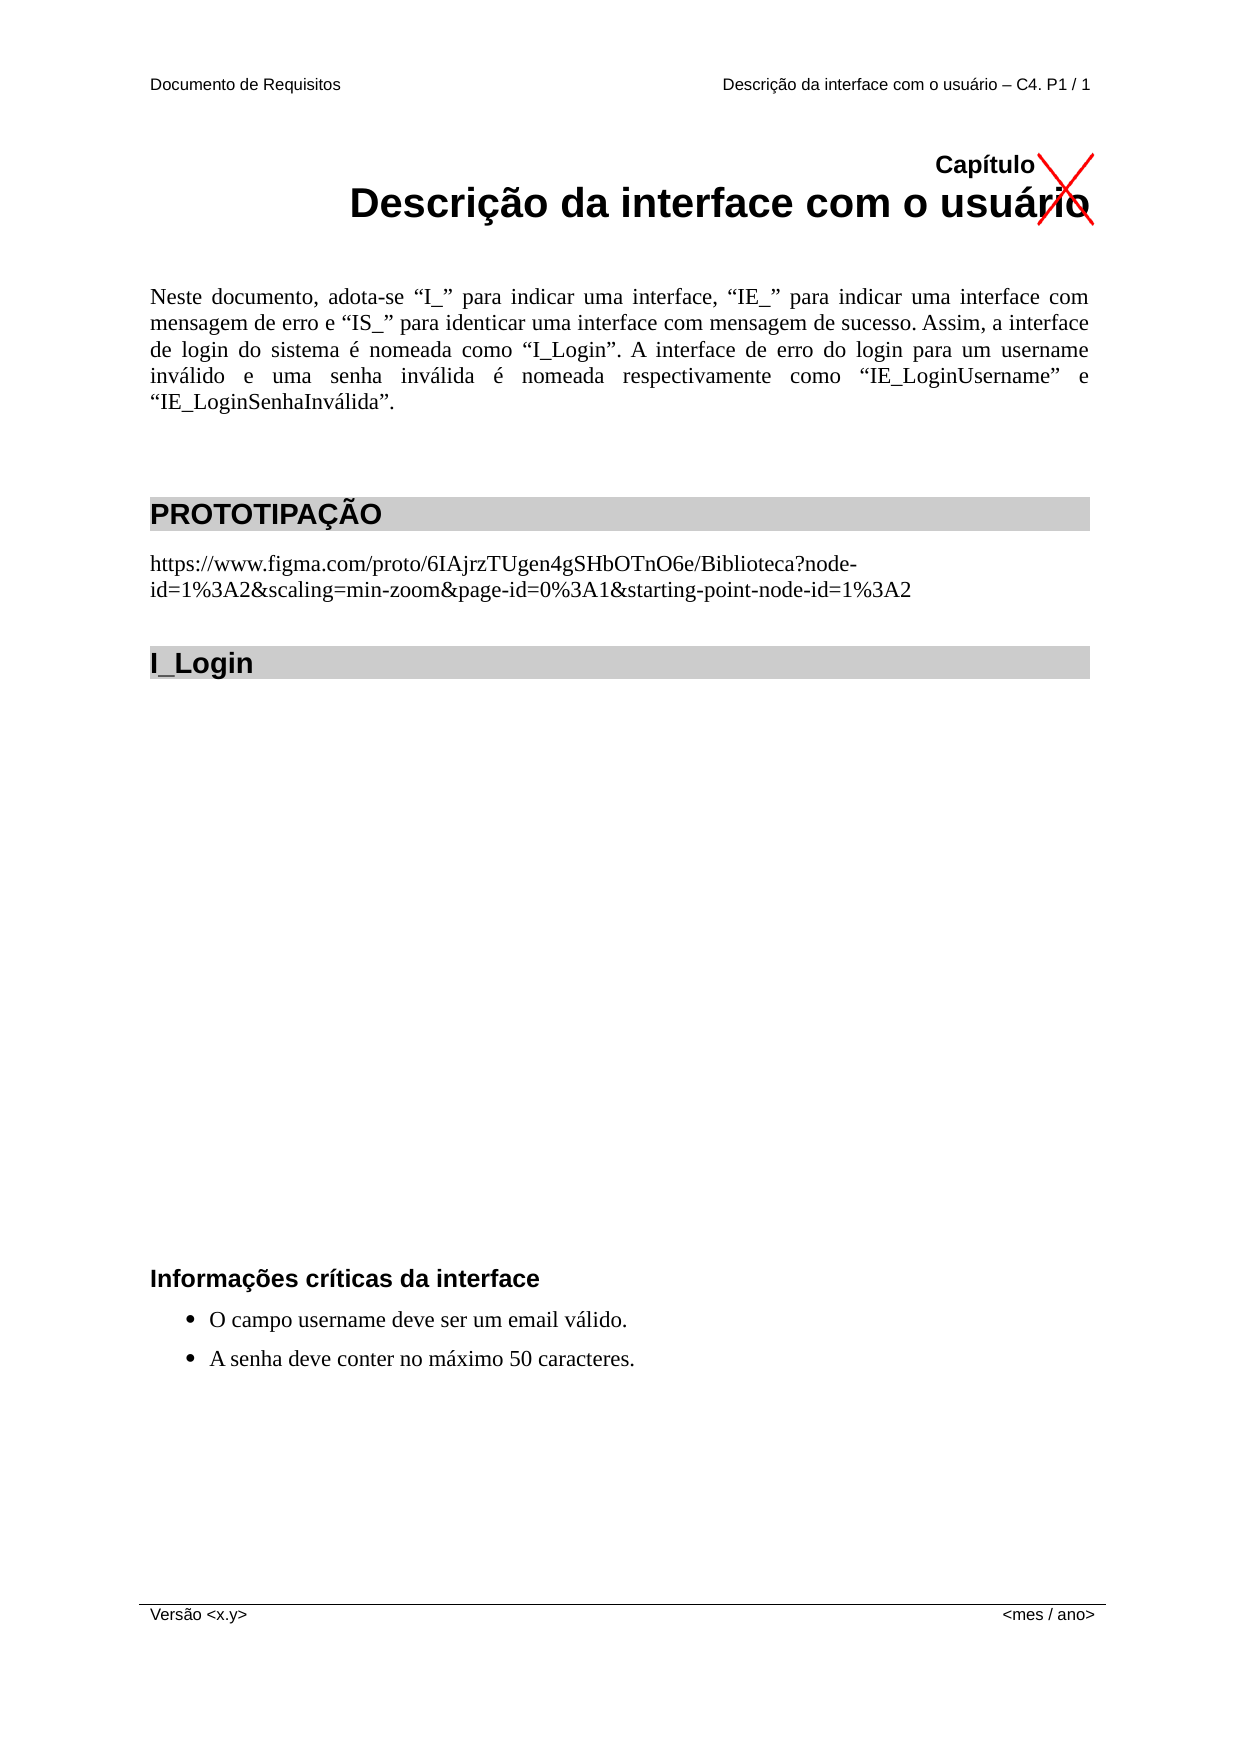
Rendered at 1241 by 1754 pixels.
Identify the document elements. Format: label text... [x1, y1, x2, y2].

list A senha deve conter no máximo 50 caracteres. [186, 1344, 1090, 1371]
list O campo username deve ser um email válido. [186, 1306, 1090, 1332]
picture [1035, 150, 1096, 228]
text https://www.figma.com/proto/6IAjrzTUgen4gSHbOTnO6e/Biblioteca?node-id=1%3A2&scaling=min-zoom&page-id=0%3A1&starting-point-node-id=1%3A2 [150, 549, 1090, 602]
subtitle Descrição da interface com o usuário [150, 179, 1035, 227]
subtitle PROTOTIPAÇÃO [150, 497, 1090, 531]
text Neste documento, adota-se “I_” para indicar uma interface, “IE_” para indicar uma interface com mensagem de erro e “IS_” para identicar uma interface com mensagem de sucesso. Assim, a interface de login do sistema é nomeada como “I_Login”. A interface de erro do login para um username inválido e uma senha inválida é nomeada respectivamente como “IE_LoginUsername” e “IE_LoginSenhaInválida”. [150, 283, 1090, 415]
subtitle I_Login [150, 646, 1090, 679]
text Capítulo [210, 150, 1035, 179]
subtitle Informações críticas da interface [150, 1264, 1090, 1293]
